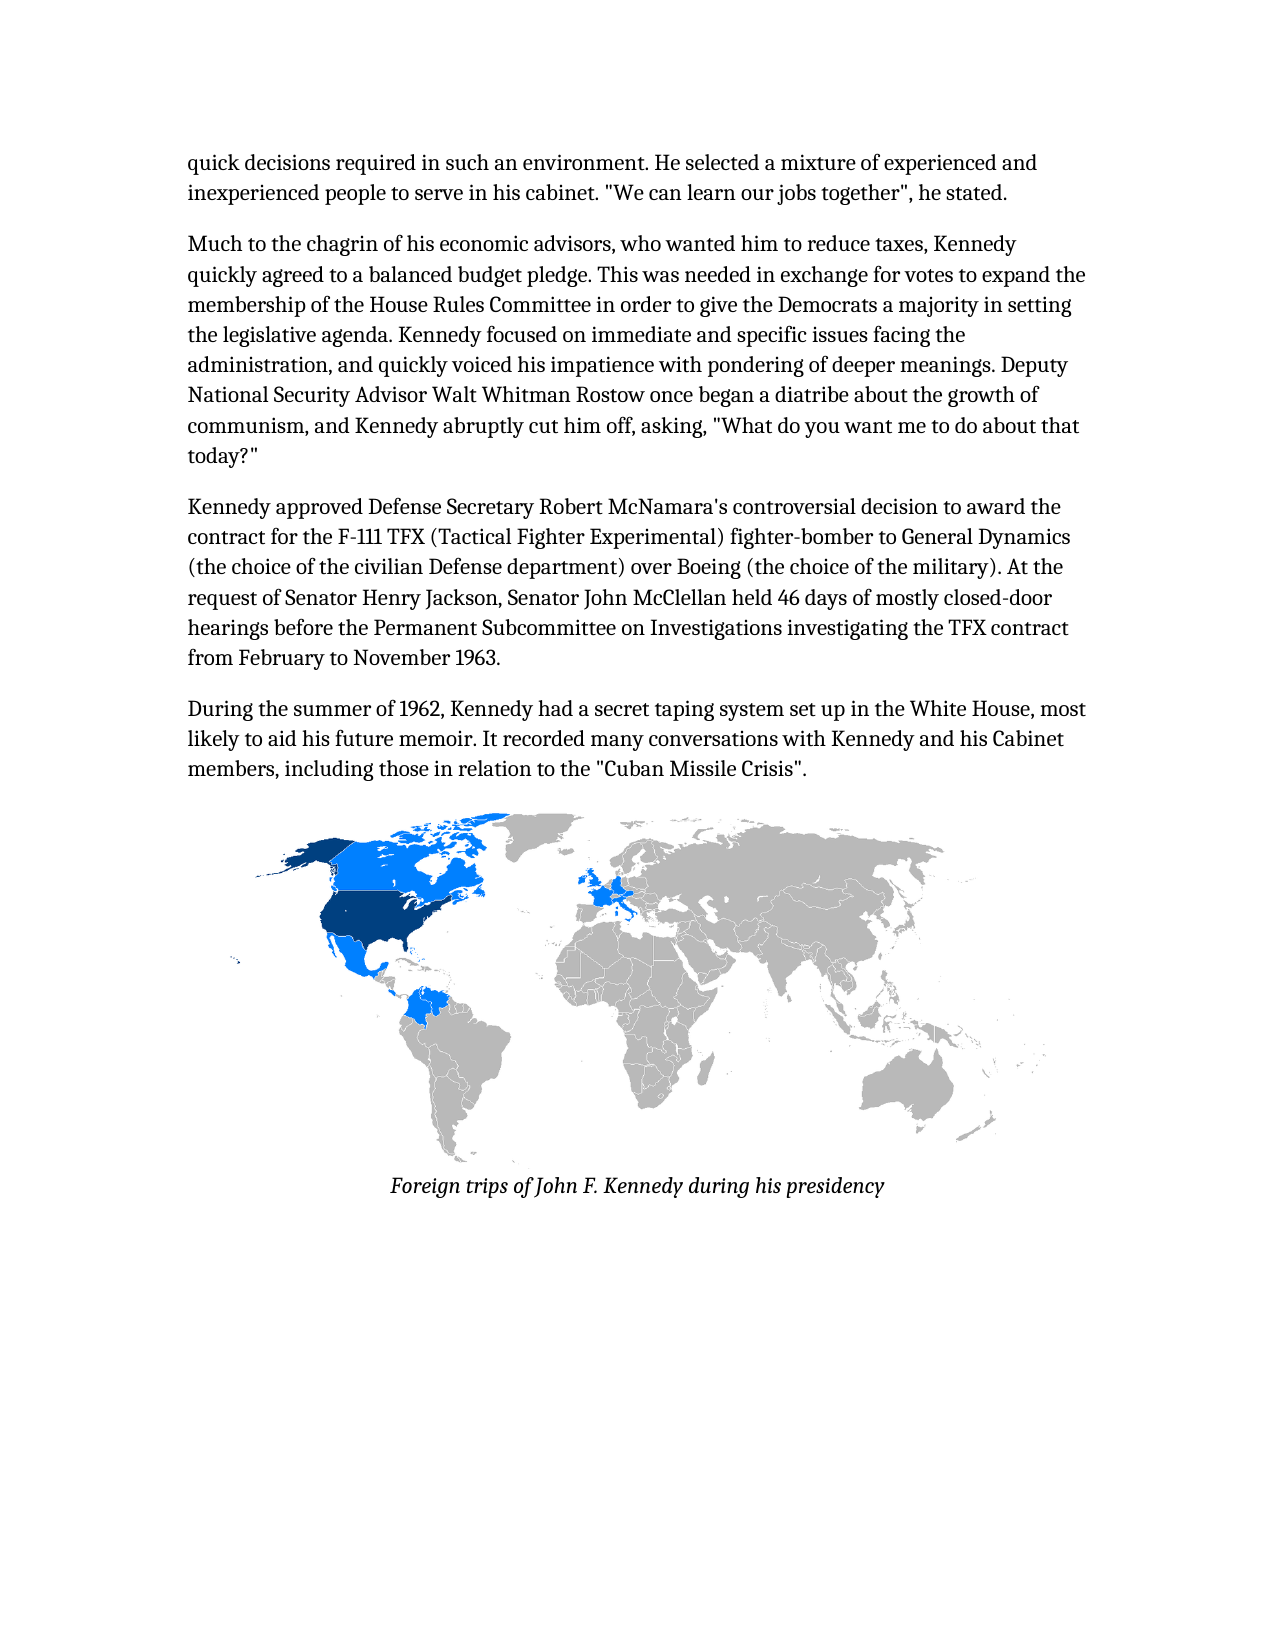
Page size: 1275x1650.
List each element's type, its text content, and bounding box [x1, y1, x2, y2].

text Much to the chagrin of his economic advisors, who wanted him to reduce taxes, Kennedy quickly agreed to a balanced budget pledge. This was needed in exchange for votes to expand the membership of the House Rules Committee in order to give the Democrats a majority in setting the legislative agenda. Kennedy focused on immediate and specific issues facing the administration, and quickly voiced his impatience with pondering of deeper meanings. Deputy National Security Advisor Walt Whitman Rostow once began a diatribe about the growth of communism, and Kennedy abruptly cut him off, asking, "What do you want me to do about that today?" [187, 231, 1087, 469]
text During the summer of 1962, Kennedy had a secret taping system set up in the White House, most likely to aid his future memoir. It recorded many conversations with Kennedy and his Cabinet members, including those in relation to the "Cuban Missile Crisis". [187, 696, 1087, 783]
text Kennedy approved Defense Secretary Robert McNamara's controversial decision to award the contract for the F-111 TFX (Tactical Fighter Experimental) fighter-bomber to General Dynamics (the choice of the civilian Defense department) over Boeing (the choice of the military). At the request of Senator Henry Jackson, Senator John McClellan held 46 days of mostly closed-door hearings before the Permanent Subcommittee on Investigations investigating the TFX contract from February to November 1963. [187, 494, 1087, 671]
text quick decisions required in such an environment. He selected a mixture of experienced and inexperienced people to serve in his cabinet. "We can learn our jobs together", he stated. [187, 150, 1087, 207]
picture [225, 807, 1050, 1169]
text Foreign trips of John F. Kennedy during his presidency [187, 807, 1087, 1199]
